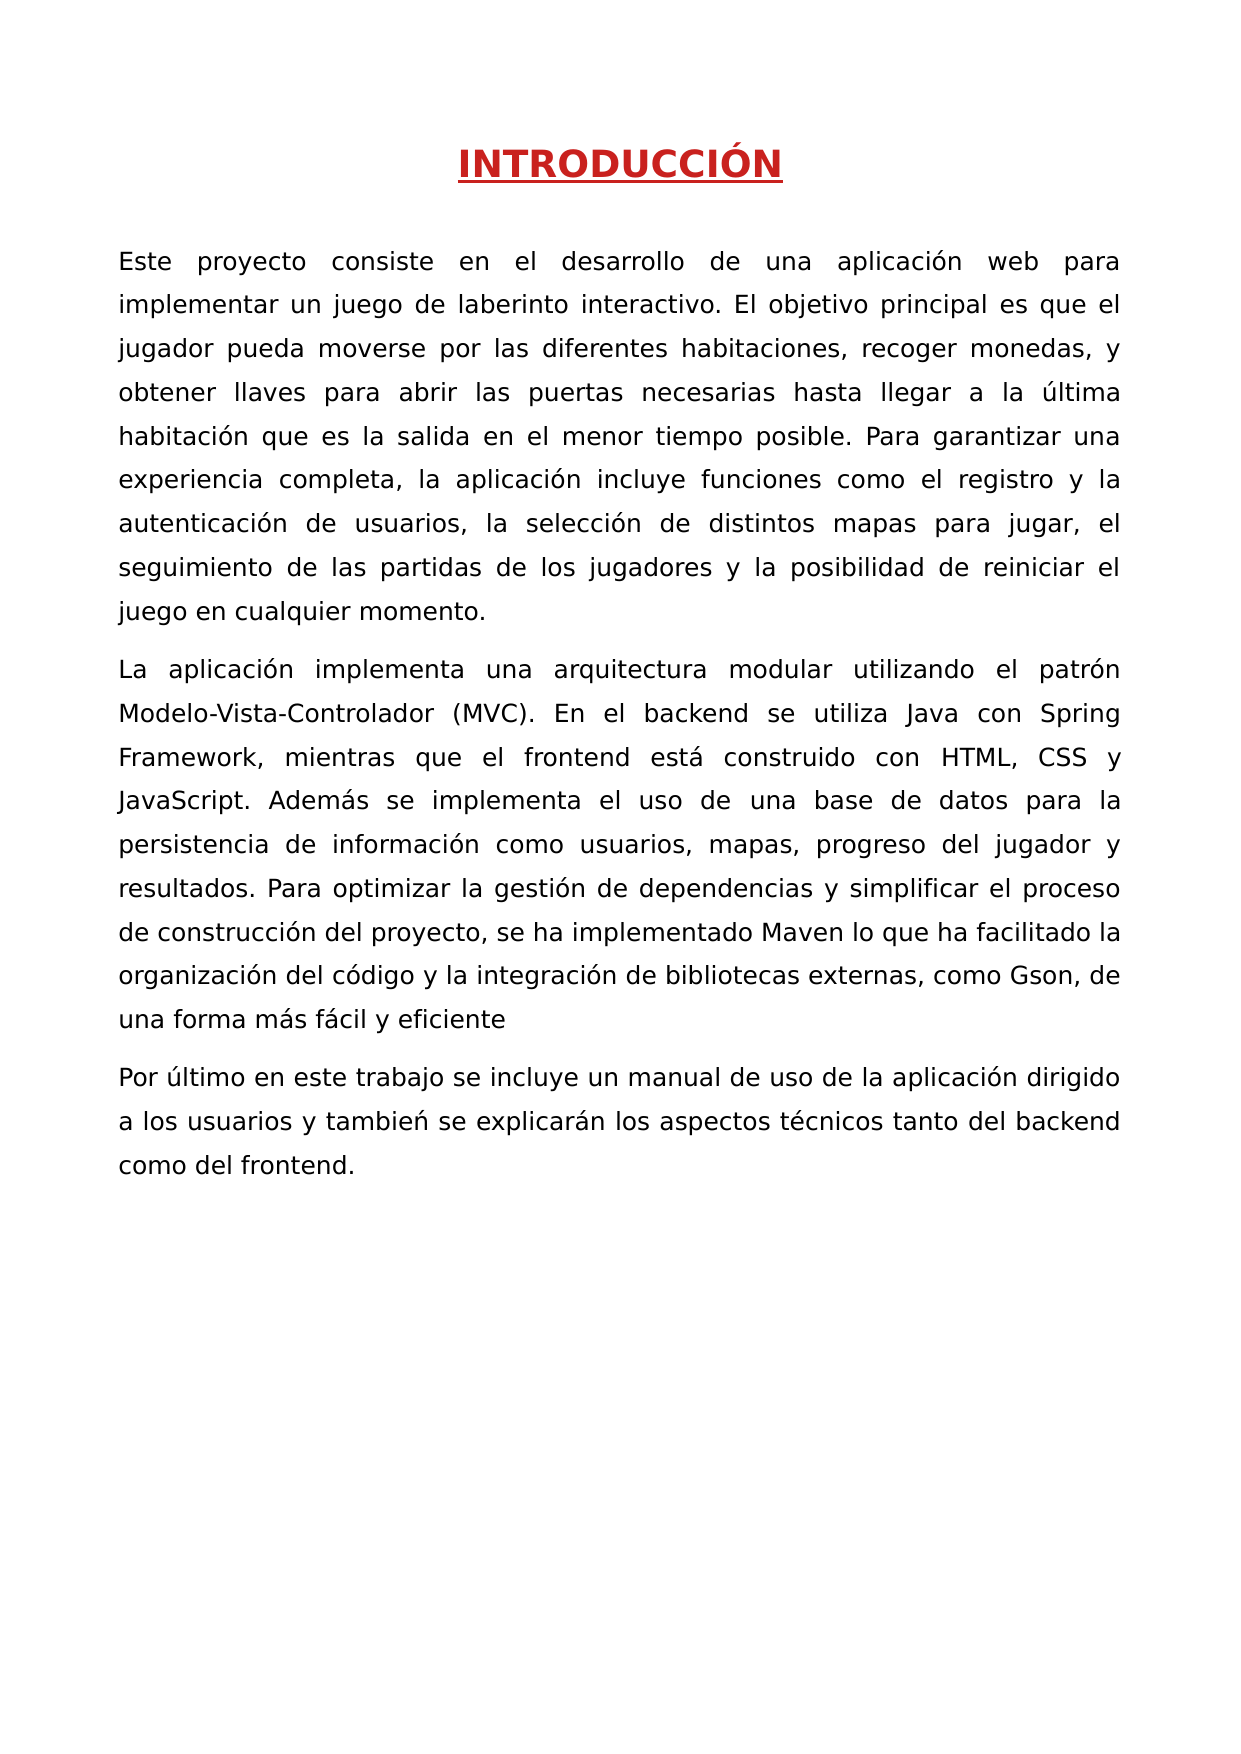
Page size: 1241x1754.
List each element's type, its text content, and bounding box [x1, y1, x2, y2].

subtitle La aplicación implementa una arquitectura modular utilizando el patrón Modelo-Vista-Controlador (MVC). En el backend se utiliza Java con Spring Framework, mientras que el frontend está construido con HTML, CSS y JavaScript. Además se implementa el uso de una base de datos para la persistencia de información como usuarios, mapas, progreso del jugador y resultados. Para optimizar la gestión de dependencias y simplificar el proceso de construcción del proyecto, se ha implementado Maven lo que ha facilitado la organización del código y la integración de bibliotecas externas, como Gson, de una forma más fácil y eficiente [118, 655, 1122, 1034]
subtitle Este proyecto consiste en el desarrollo de una aplicación web para implementar un juego de laberinto interactivo. El objetivo principal es que el jugador pueda moverse por las diferentes habitaciones, recoger monedas, y obtener llaves para abrir las puertas necesarias hasta llegar a la última habitación que es la salida en el menor tiempo posible. Para garantizar una experiencia completa, la aplicación incluye funciones como el registro y la autenticación de usuarios, la selección de distintos mapas para jugar, el seguimiento de las partidas de los jugadores y la posibilidad de reiniciar el juego en cualquier momento. [118, 247, 1122, 626]
subtitle Por último en este trabajo se incluye un manual de uso de la aplicación dirigido a los usuarios y tambień se explicarán los aspectos técnicos tanto del backend como del frontend. [118, 1063, 1122, 1180]
subtitle INTRODUCCIÓN [118, 143, 1122, 187]
